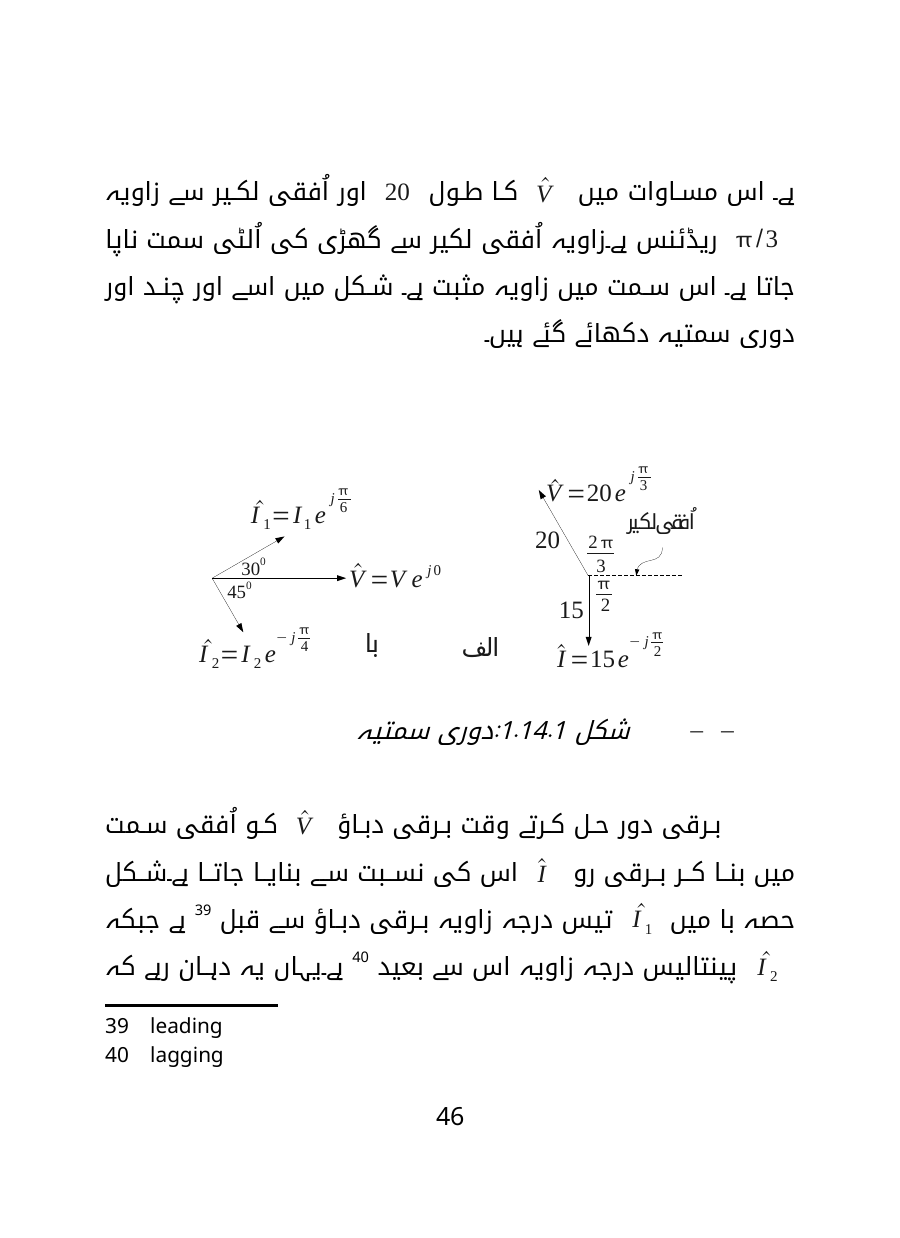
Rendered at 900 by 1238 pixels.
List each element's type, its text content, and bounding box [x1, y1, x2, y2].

text lagging [105, 1040, 795, 1068]
text leading [105, 1012, 795, 1040]
list شکل 111:دوری سمتیہ [179, 430, 721, 755]
text برقی دور حل کرتے وقت برقی دباؤ کو اُفقی سمت میں بنا کر برقی رو اس کی نسبت سے بنایا جاتا ہے۔شکل حصہ با میںتیس درجہ زاویہ برقی دباؤ سے قبل ہے جبکہ پینتالیس درجہ زاویہ اس سے بعید ہے۔یہاں یہ دہان رہے کہ شکل میں مثبت لکھا گیا ہے۔چونکہ یہ اُفقی لکیر سے زویہ ناپنے کی اُلٹ سمت میں ہے لہٰذا یہ ایک منفی زاویہ ہے۔ [105, 801, 795, 991]
text دوری سمتیہ کو عام سمتیوں کی طرح ہی تصور کیا جاتا ہے۔ اس مساوات میں کا طولاور اُفقی لکیر سے زاویہ ریڈئنس ہے۔زاویہ اُفقی لکیر سے گھڑی کی اُلٹی سمت ناپا جاتا ہے۔ اس سمت میں زاویہ مثبت ہے۔ شکل میں اسے اور چند اور دوری سمتیہ دکھائے گئے ہیں۔ [105, 168, 795, 358]
